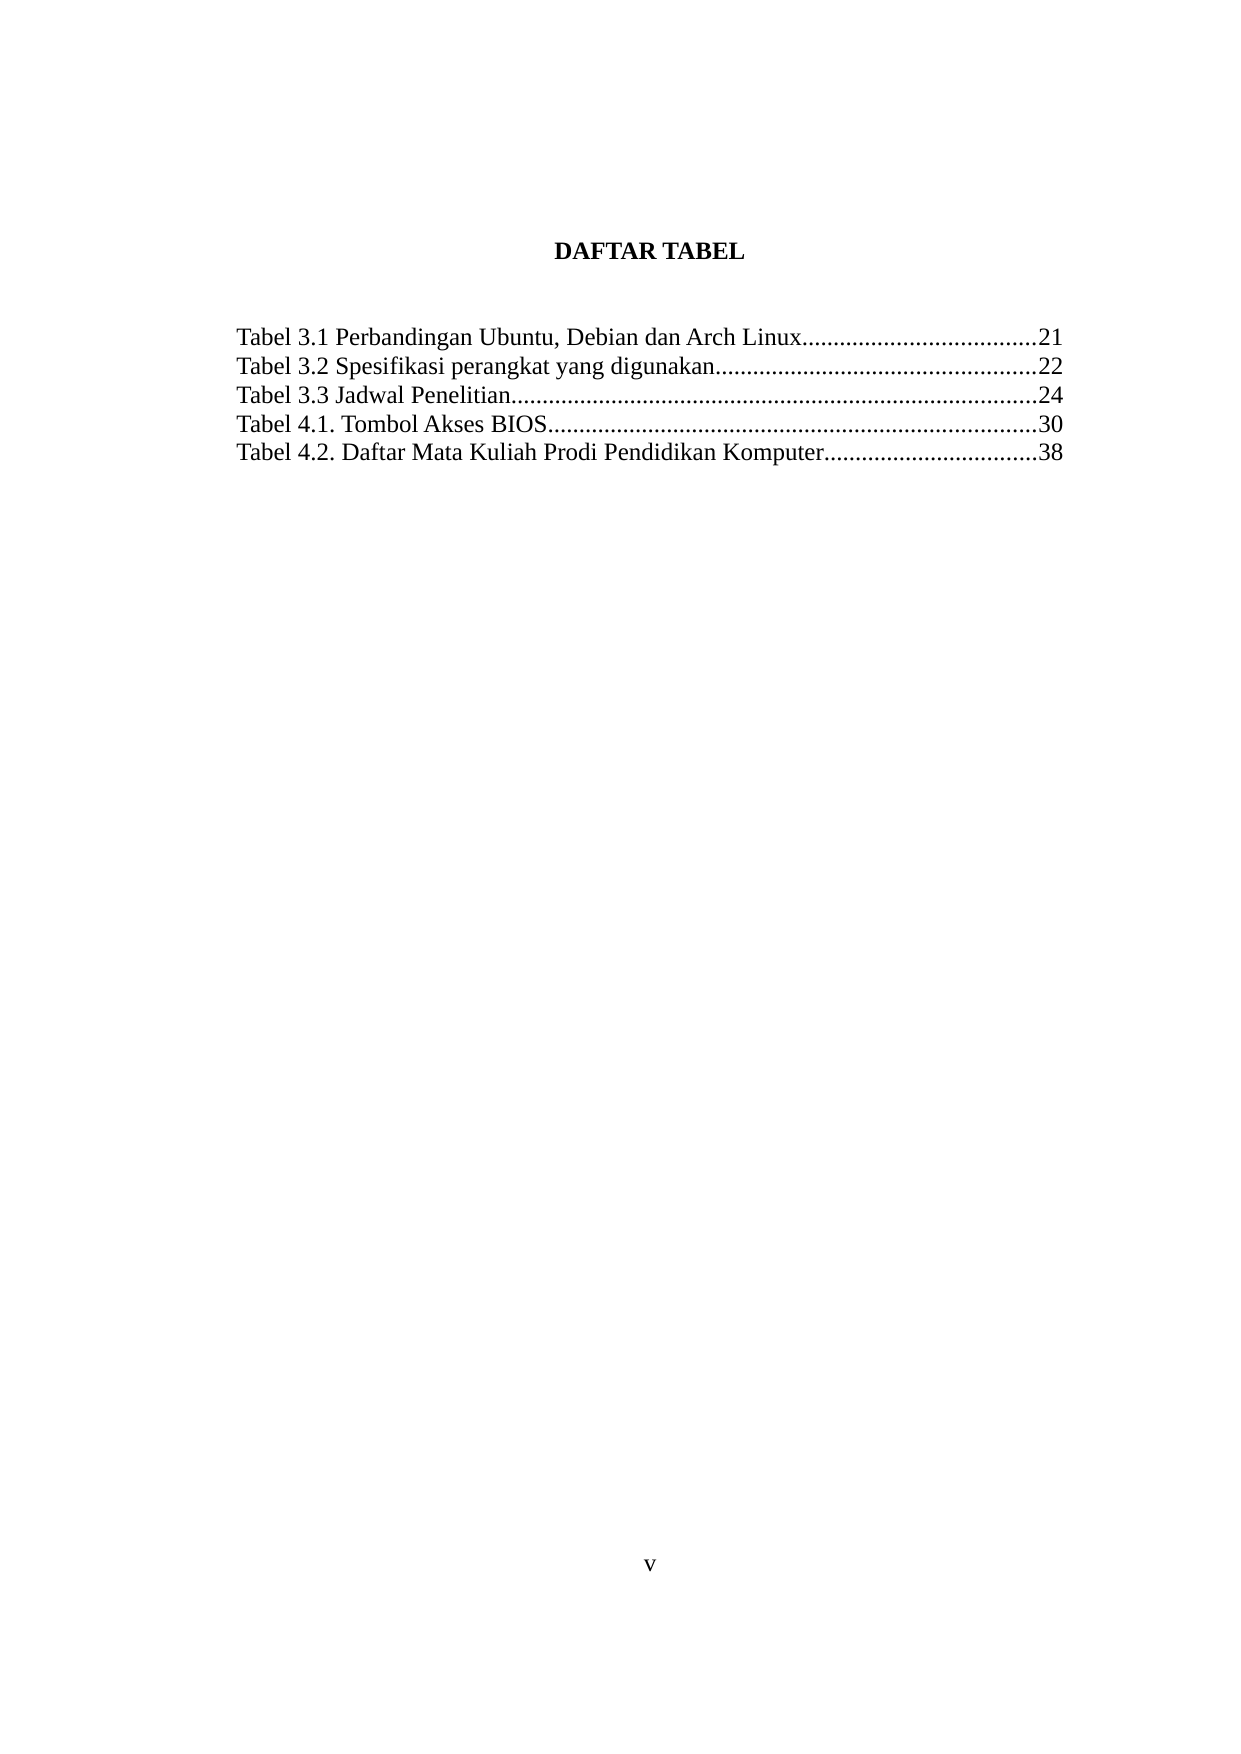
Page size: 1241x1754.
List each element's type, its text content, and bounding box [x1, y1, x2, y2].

subtitle DAFTAR TABEL [236, 236, 1063, 265]
text Tabel 3.2 Spesifikasi perangkat yang digunakan 22 [236, 351, 1063, 380]
text Tabel 3.1 Perbandingan Ubuntu, Debian dan Arch Linux 21 [236, 322, 1063, 351]
text Tabel 4.2. Daftar Mata Kuliah Prodi Pendidikan Komputer 38 [236, 437, 1063, 466]
text Tabel 3.3 Jadwal Penelitian 24 [236, 380, 1063, 409]
text Tabel 4.1. Tombol Akses BIOS 30 [236, 409, 1063, 437]
